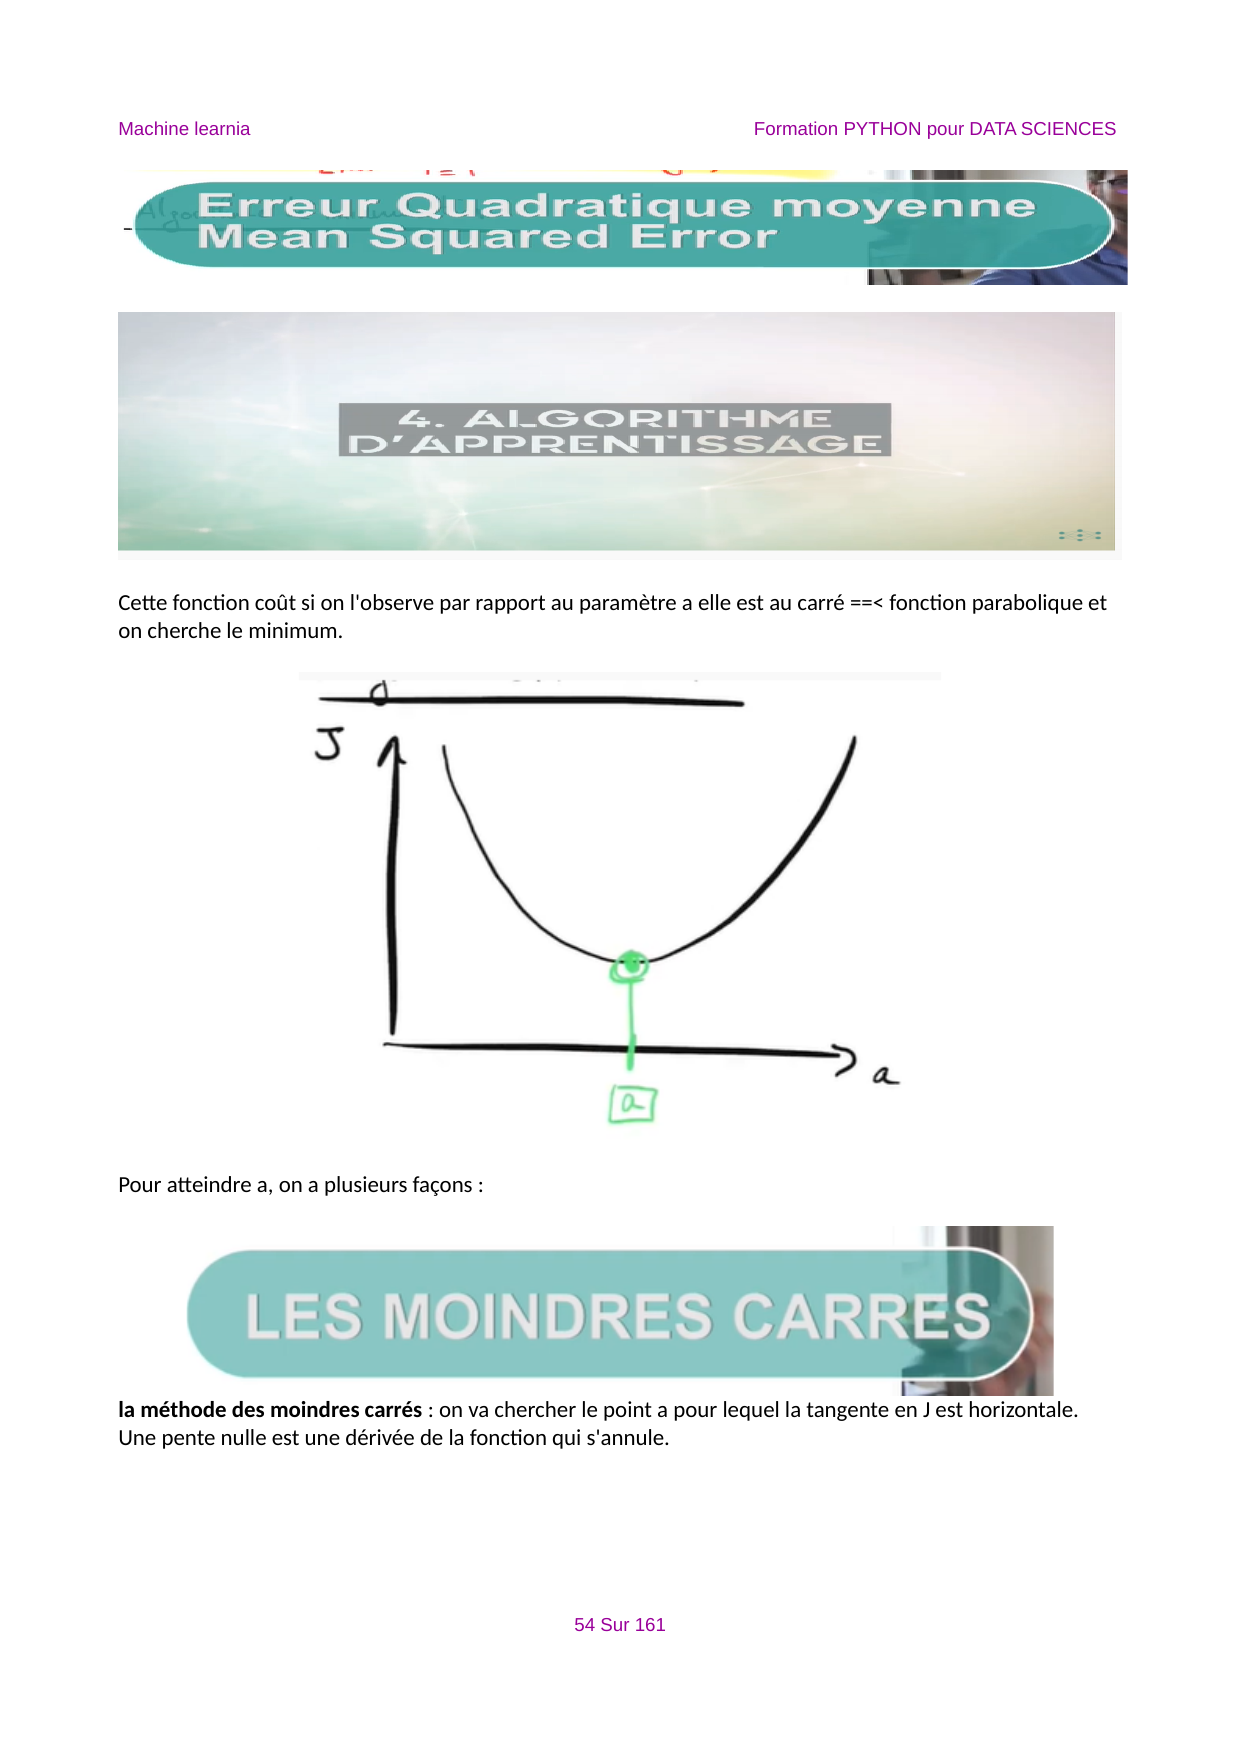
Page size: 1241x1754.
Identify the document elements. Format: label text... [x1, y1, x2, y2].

text Pour atteindre a, on a plusieurs façons : [118, 1170, 1122, 1198]
picture [186, 1226, 1054, 1396]
text la méthode des moindres carrés : on va chercher le point a pour lequel la tangente en J est horizontale. [118, 1288, 1122, 1423]
picture [123, 170, 1128, 285]
picture [118, 312, 1122, 560]
text Une pente nulle est une dérivée de la fonction qui s'annule. [118, 1423, 1122, 1451]
text Cette fonction coût si on l'observe par rapport au paramètre a elle est au carré ==< fonction parabolique et on cherche le minimum. [118, 588, 1122, 644]
picture [298, 672, 942, 1143]
